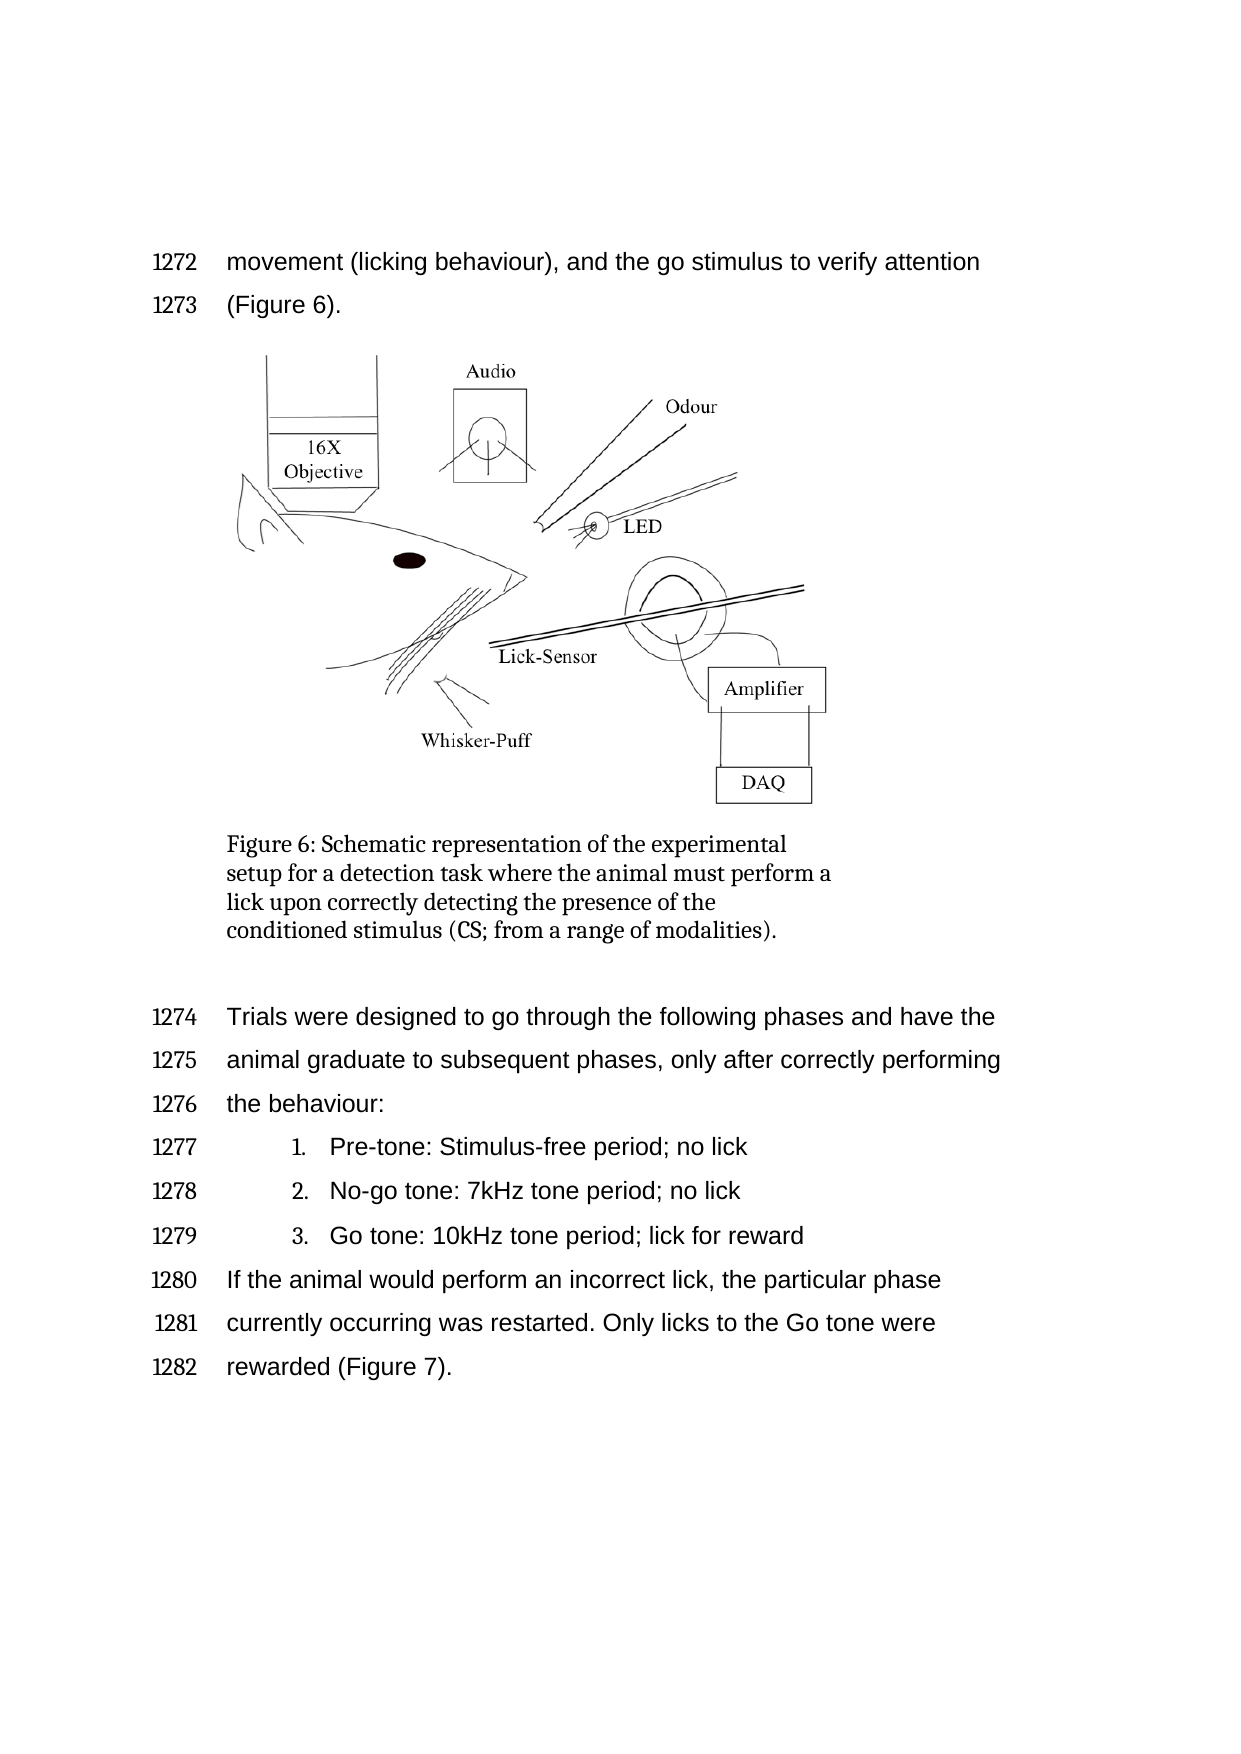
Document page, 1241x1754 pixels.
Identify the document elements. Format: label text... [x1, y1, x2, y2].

text Trials were designed to go through the following phases and have the animal graduate to subsequent phases, only after correctly performing the behaviour: [226, 1002, 1014, 1117]
text movement (licking behaviour), and the go stimulus to verify attention (Figure 6). [226, 247, 1014, 319]
list No-go tone: 7kHz tone period; no lick [292, 1176, 1014, 1206]
list Go tone: 10kHz tone period; lick for reward [292, 1221, 1014, 1250]
text If the animal would perform an incorrect lick, the particular phase currently occurring was restarted. Only licks to the Go tone were rewarded (Figure 7). [226, 1265, 1014, 1380]
picture [226, 346, 836, 818]
text Figure 6: Schematic representation of the experimental setup for a detection task where the animal must perform a lick upon correctly detecting the presence of the conditioned stimulus (CS; from a range of modalities). [226, 818, 835, 945]
list Pre-tone: Stimulus-free period; no lick [292, 1132, 1014, 1161]
